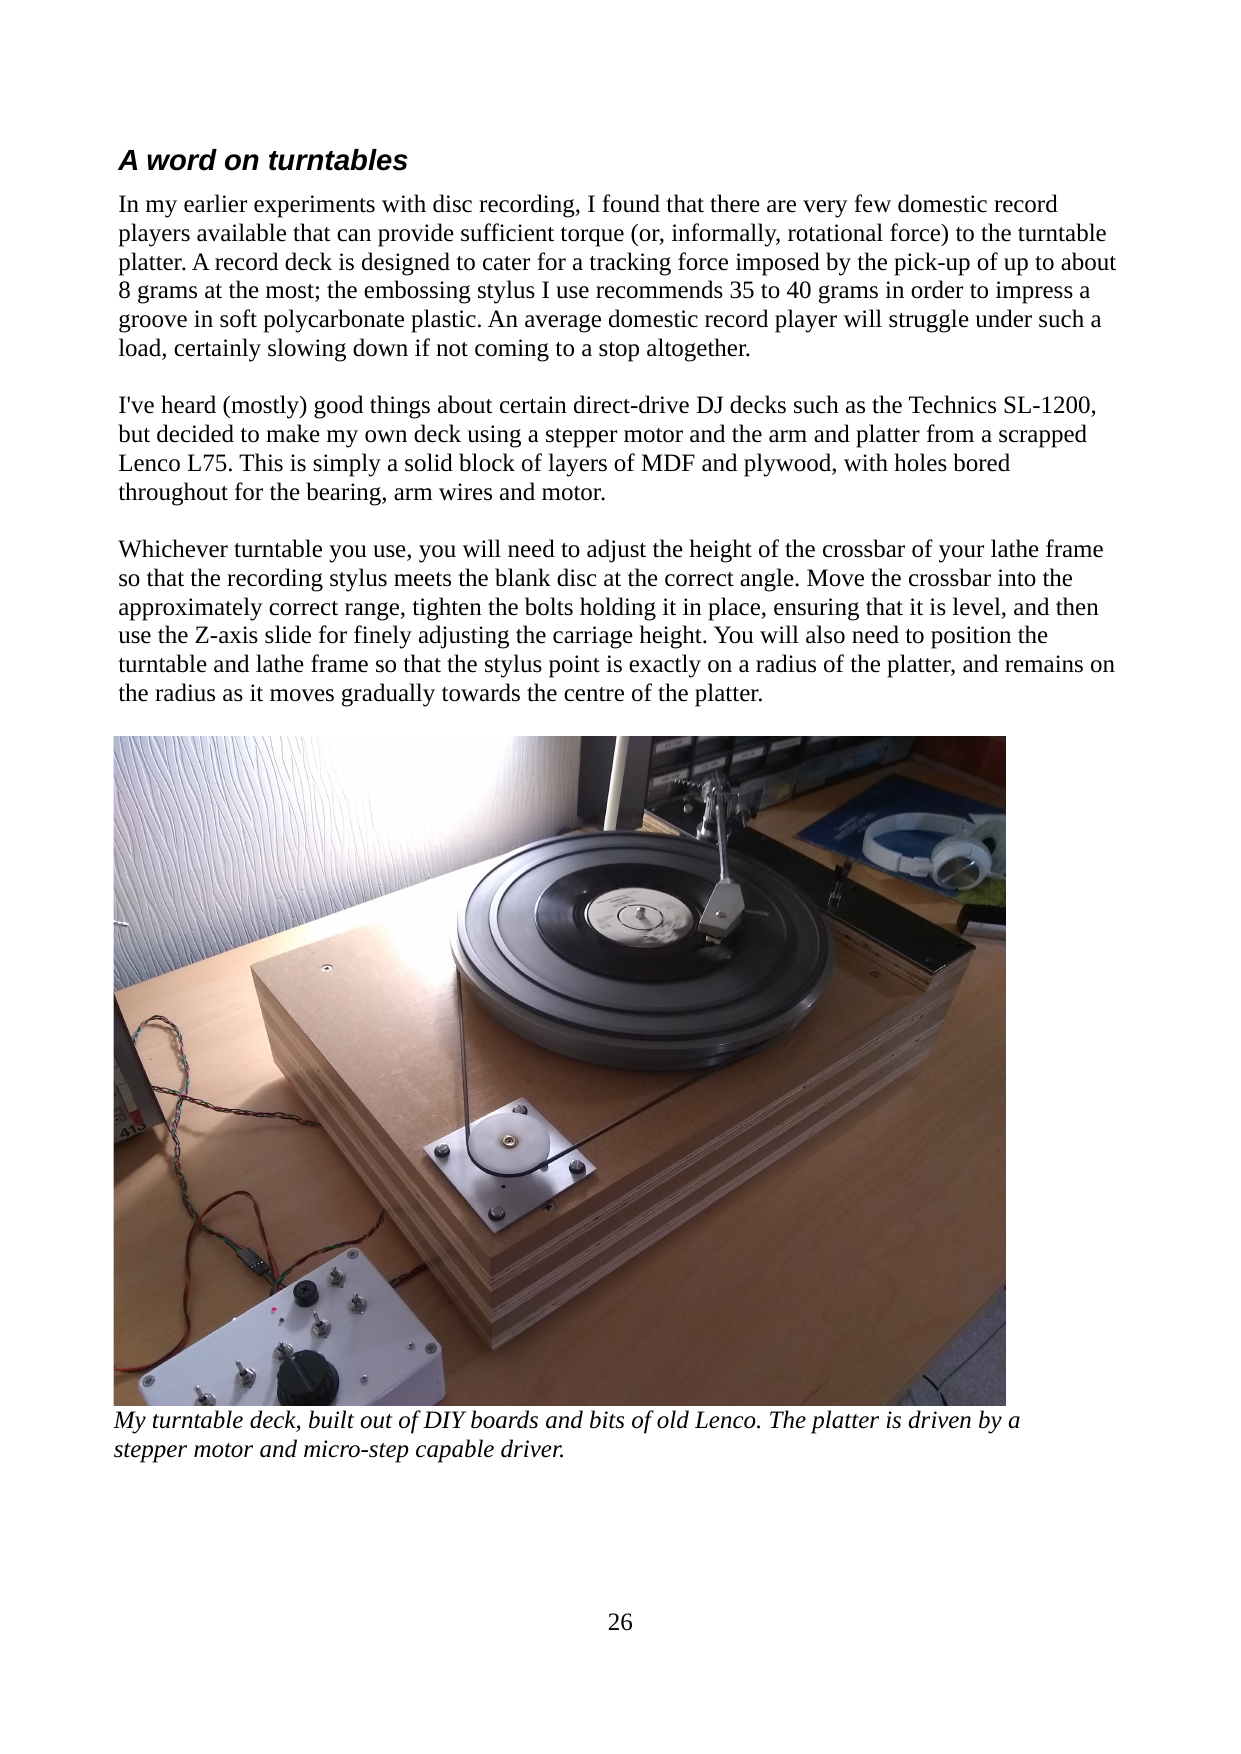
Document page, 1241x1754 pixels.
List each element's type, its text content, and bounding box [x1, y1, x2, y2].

text My turntable deck, built out of DIY boards and bits of old Lenco. The platter is driven by a stepper motor and micro-step capable driver. [113, 748, 1058, 1463]
subtitle A word on turntables [118, 143, 1122, 177]
text Whichever turntable you use, you will need to adjust the height of the crossbar of your lathe frame so that the recording stylus meets the blank disc at the correct angle. Move the crossbar into the approximately correct range, tighten the bolts holding it in place, ensuring that it is level, and then use the Z-axis slide for finely adjusting the carriage height. You will also need to position the turntable and lathe frame so that the stylus point is exactly on a radius of the platter, and remains on the radius as it moves gradually towards the centre of the platter. [118, 534, 1122, 707]
text I've heard (mostly) good things about certain direct-drive DJ decks such as the Technics SL-1200, but decided to make my own deck using a stepper motor and the arm and platter from a scrapped Lenco L75. This is simply a solid block of layers of MDF and plywood, with holes bored throughout for the bearing, arm wires and motor. [118, 390, 1122, 505]
text In my earlier experiments with disc recording, I found that there are very few domestic record players available that can provide sufficient torque (or, informally, rotational force) to the turntable platter. A record deck is designed to cater for a tracking force imposed by the pick-up of up to about 8 grams at the most; the embossing stylus I use recommends 35 to 40 grams in order to impress a groove in soft polycarbonate plastic. An average domestic record player will struggle under such a load, certainly slowing down if not coming to a stop altogether. [118, 189, 1122, 362]
picture [113, 736, 1006, 1406]
